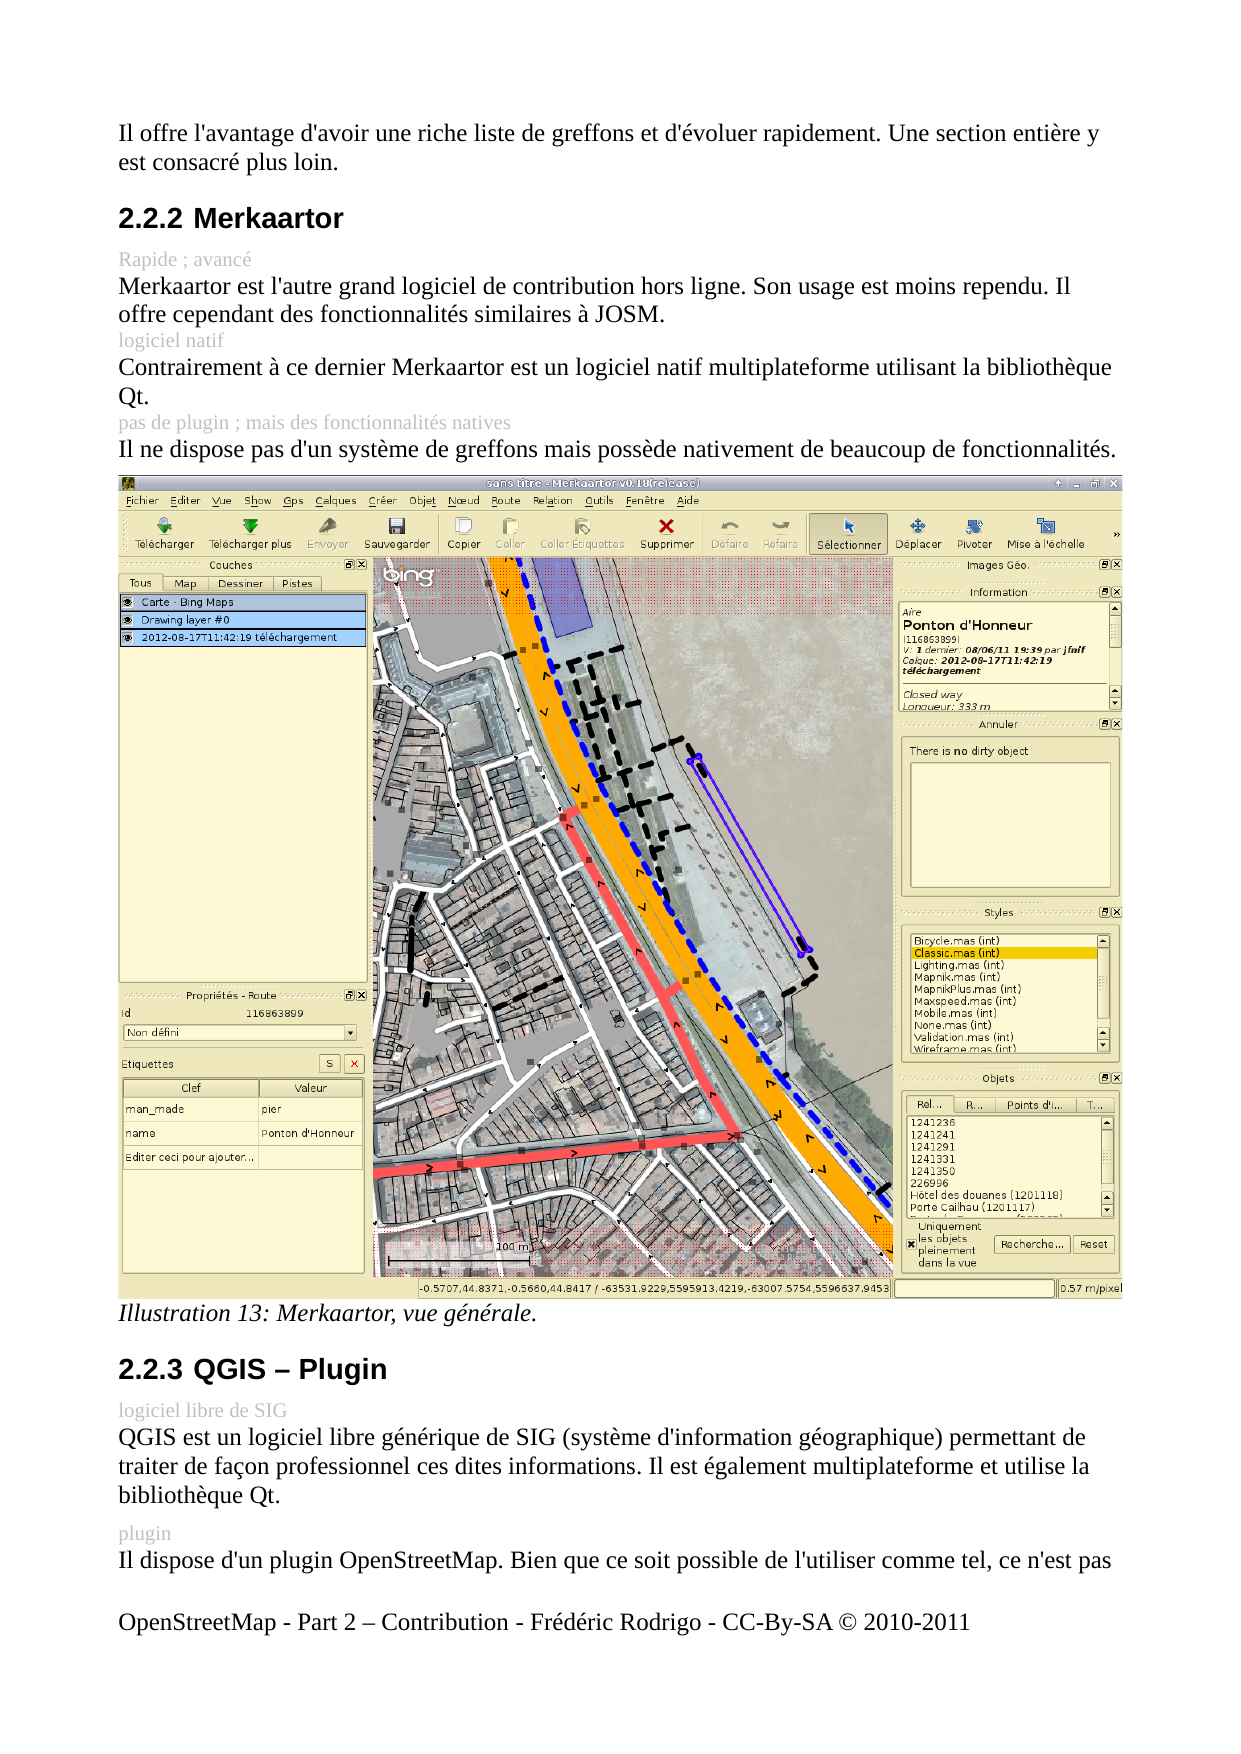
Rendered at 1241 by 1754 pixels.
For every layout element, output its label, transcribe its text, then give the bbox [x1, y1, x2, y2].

text Il offre l'avantage d'avoir une riche liste de greffons et d'évoluer rapidement. Une section entière y est consacré plus loin. [118, 118, 1122, 176]
subtitle Merkaartor [118, 201, 1122, 234]
text logiciel natif [118, 328, 1122, 352]
text logiciel libre de SIG [118, 1398, 1122, 1422]
picture [118, 475, 1123, 1299]
text Rapide ; avancé [118, 247, 1122, 271]
text Contrairement à ce dernier Merkaartor est un logiciel natif multiplateforme utilisant la bibliothèque Qt. [118, 352, 1122, 410]
subtitle QGIS – Plugin [118, 1352, 1122, 1386]
text plugin [118, 1521, 1122, 1545]
text pas de plugin ; mais des fonctionnalités natives [118, 410, 1122, 434]
text QGIS est un logiciel libre générique de SIG (système d'information géographique) permettant de traiter de façon professionnel ces dites informations. Il est également multiplateforme et utilise la bibliothèque Qt. [118, 1422, 1122, 1508]
text Il dispose d'un plugin OpenStreetMap. Bien que ce soit possible de l'utiliser comme tel, ce n'est pas [118, 1545, 1122, 1574]
text Merkaartor est l'autre grand logiciel de contribution hors ligne. Son usage est moins rependu. Il offre cependant des fonctionnalités similaires à JOSM. [118, 271, 1122, 328]
text Il ne dispose pas d'un système de greffons mais possède nativement de beaucoup de fonctionnalités. [118, 434, 1122, 463]
text Illustration 13: Merkaartor, vue générale. [118, 1299, 1122, 1327]
